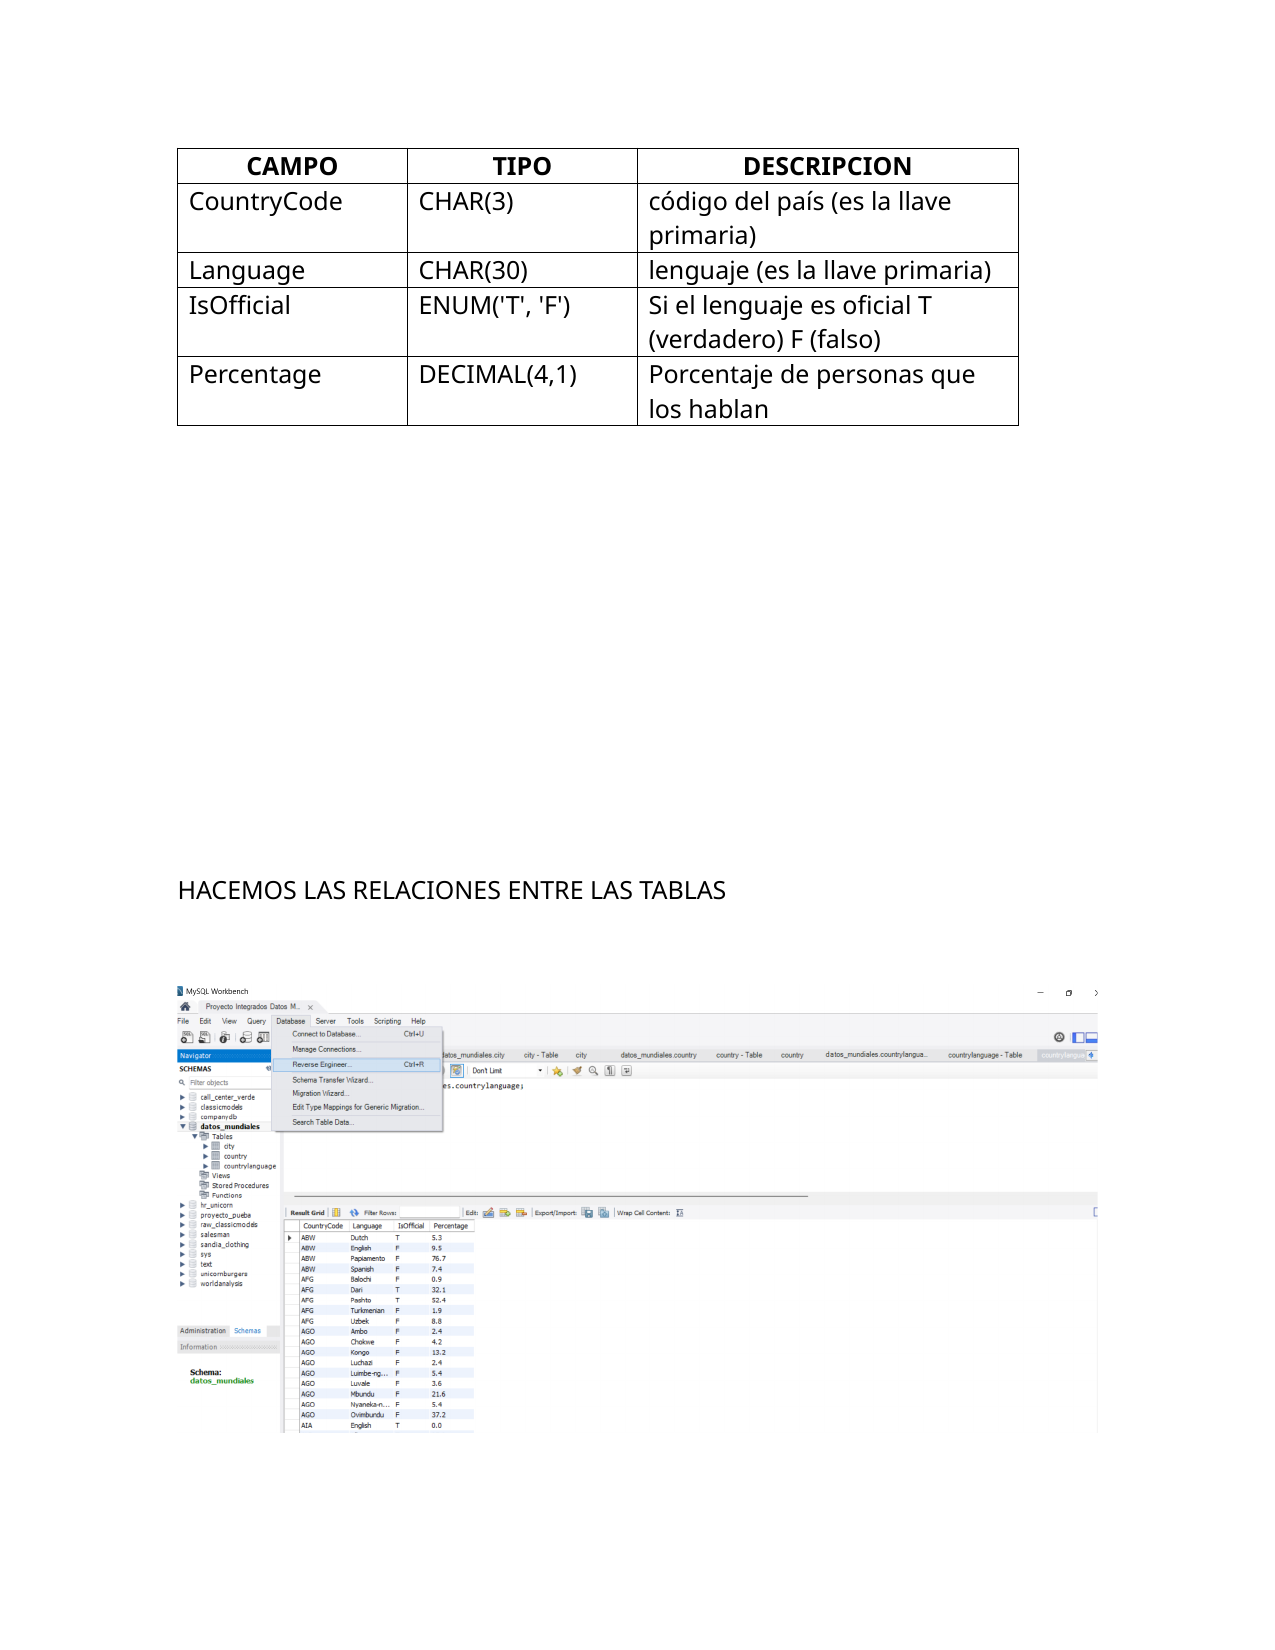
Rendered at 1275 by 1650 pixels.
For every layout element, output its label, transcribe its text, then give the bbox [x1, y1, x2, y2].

table_cell código del país (es la llave primaria) [638, 184, 1018, 252]
table_header TIPO [408, 149, 637, 183]
table_cell Language [178, 253, 407, 287]
table_cell CHAR(3) [408, 184, 637, 252]
table_cell CountryCode [178, 184, 407, 252]
table_cell ENUM('T', 'F') [408, 288, 637, 356]
table_cell Percentage [178, 357, 407, 425]
table_cell Porcentaje de personas que los hablan [638, 357, 1018, 425]
table_cell IsOfficial [178, 288, 407, 356]
table_cell CHAR(30) [408, 253, 637, 287]
table_cell Si el lenguaje es oficial T (verdadero) F (falso) [638, 288, 1018, 356]
table_cell lenguaje (es la llave primaria) [638, 253, 1018, 287]
table_header DESCRIPCION [638, 149, 1018, 183]
table_cell DECIMAL(4,1) [408, 357, 637, 425]
table_header CAMPO [178, 149, 407, 183]
text HACEMOS LAS RELACIONES ENTRE LAS TABLAS [177, 873, 1098, 907]
